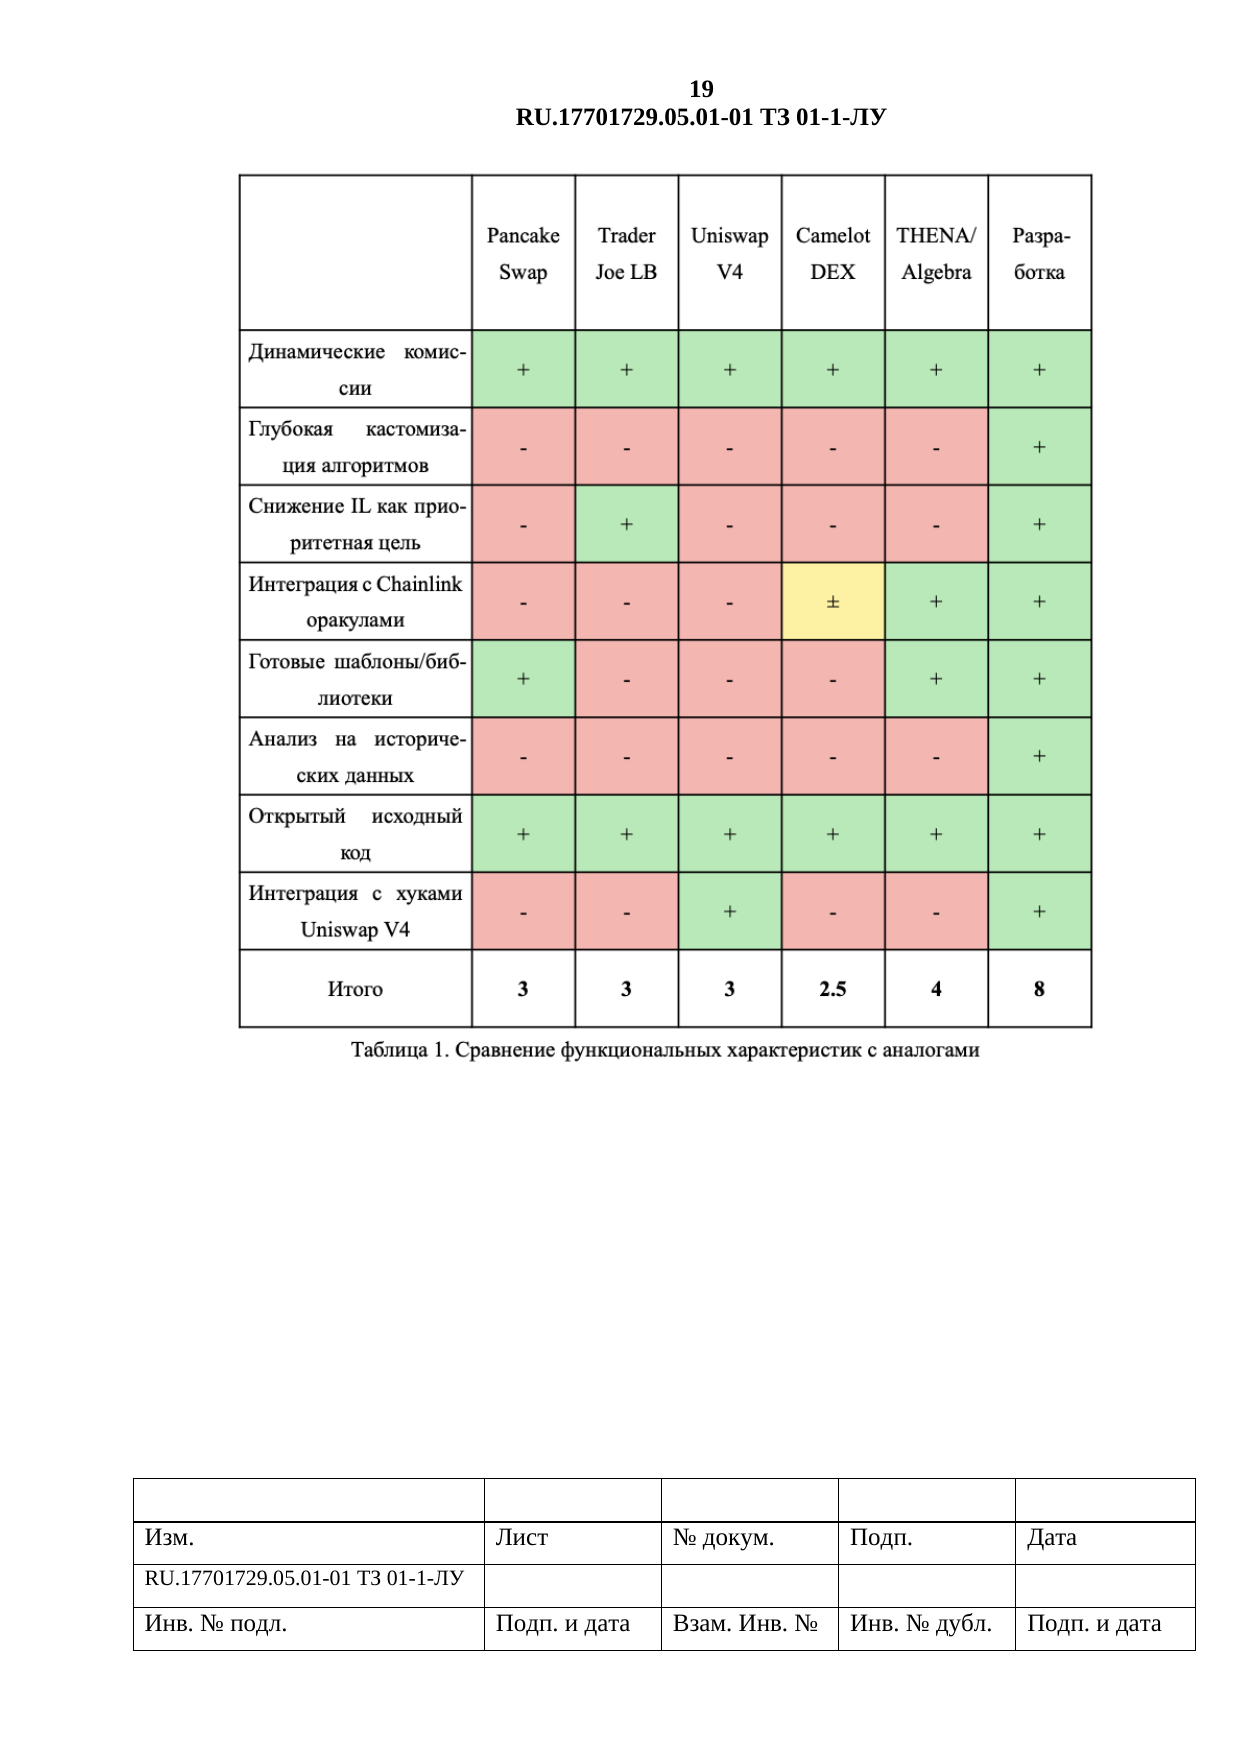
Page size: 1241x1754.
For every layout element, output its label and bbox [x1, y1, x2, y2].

picture [223, 160, 1105, 1090]
